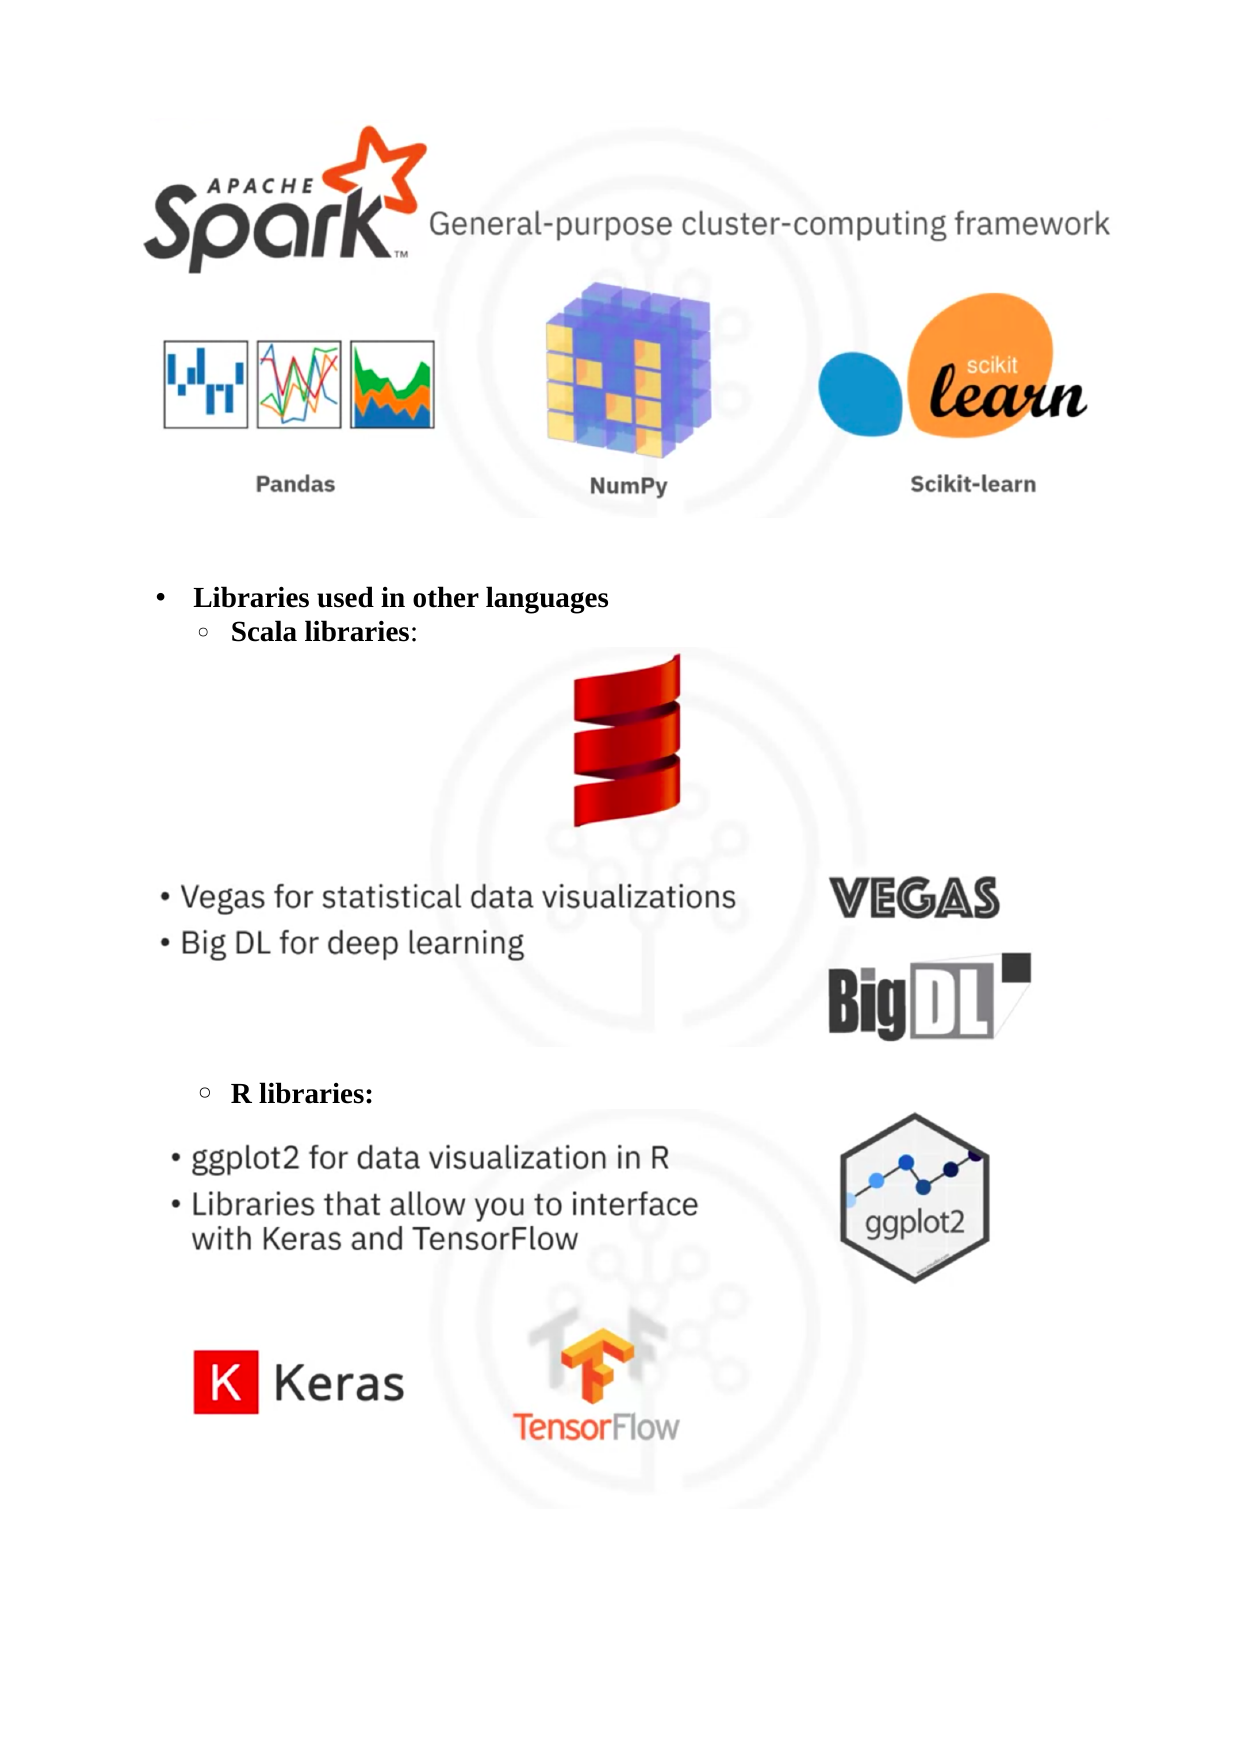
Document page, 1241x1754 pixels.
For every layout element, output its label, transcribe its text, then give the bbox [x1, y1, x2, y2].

list Libraries used in other languages [156, 580, 1122, 614]
list Scala libraries: [193, 614, 1122, 647]
list R libraries: [193, 1076, 1122, 1109]
